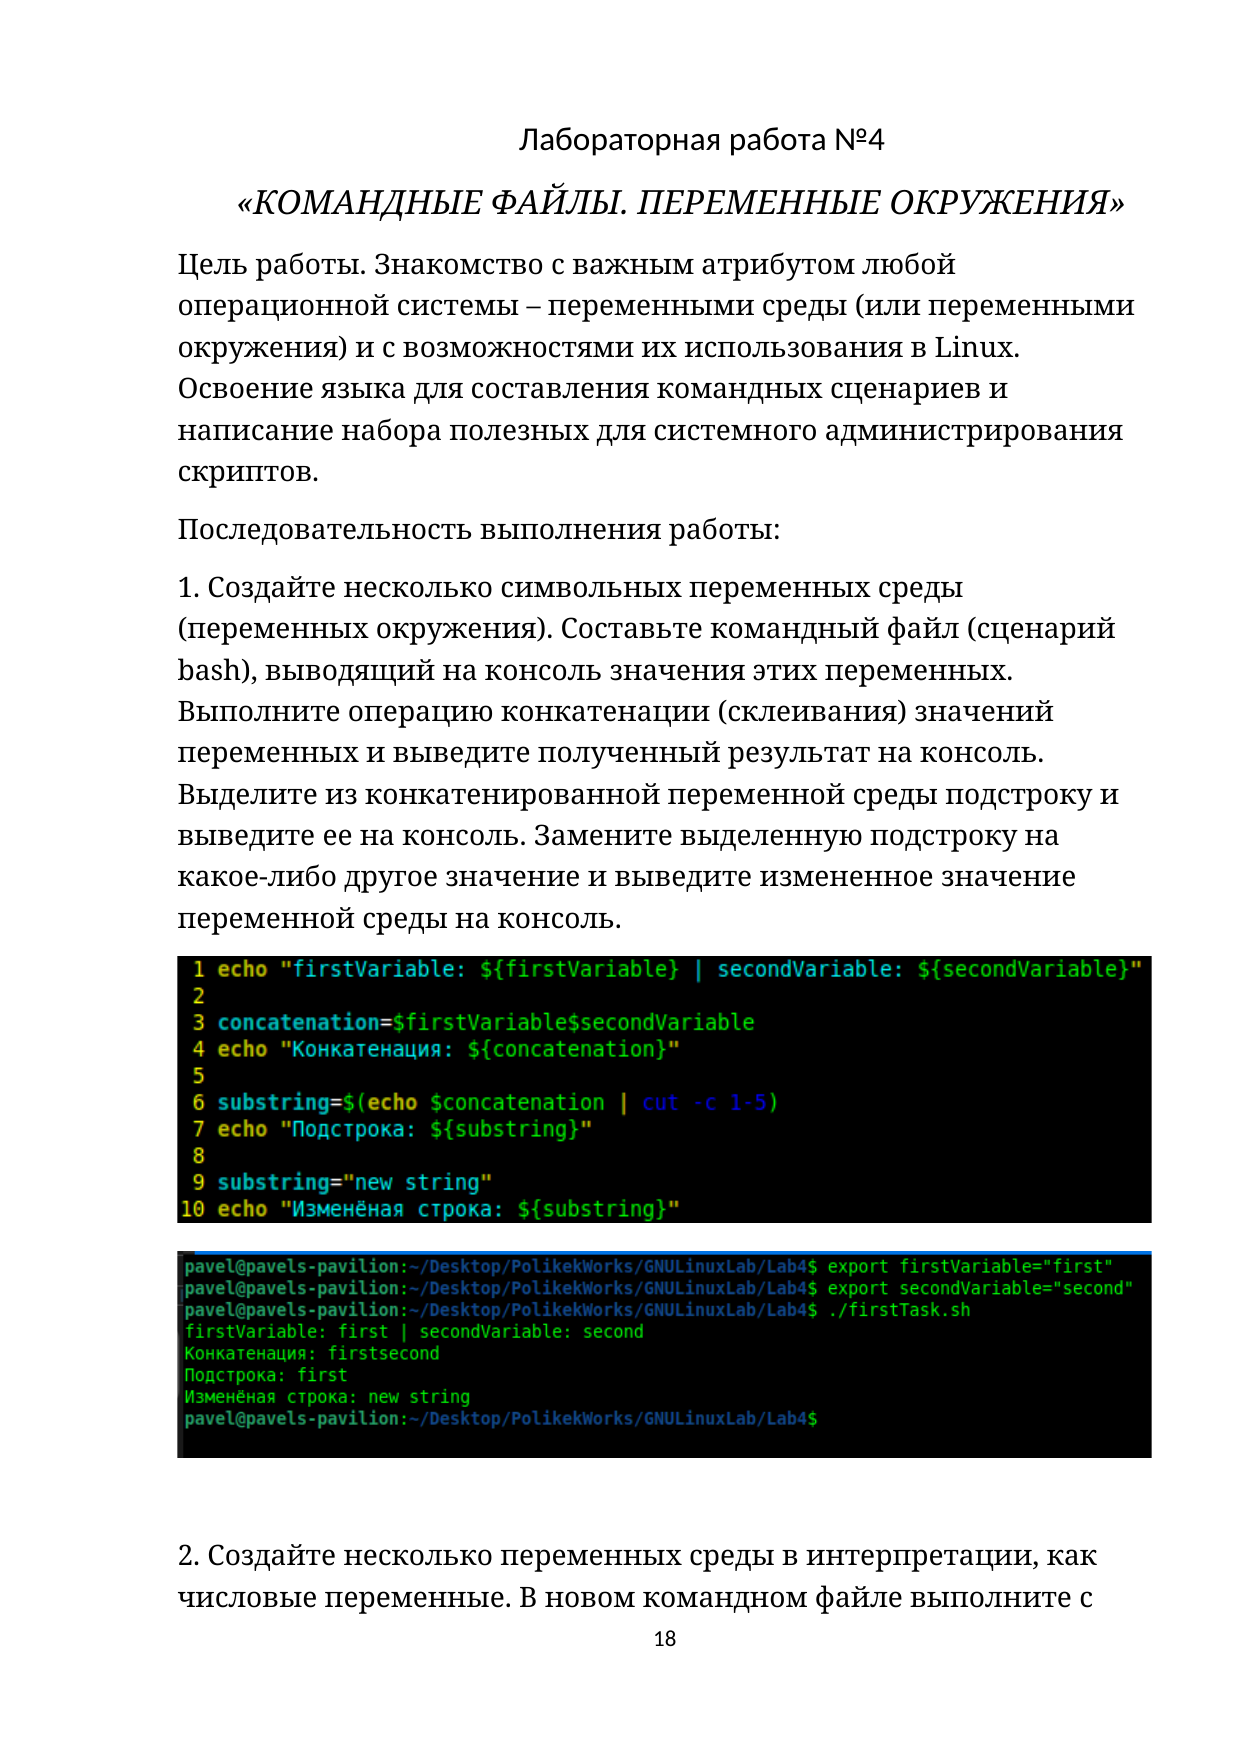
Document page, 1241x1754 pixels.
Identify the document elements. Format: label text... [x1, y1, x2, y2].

picture [177, 1251, 1152, 1458]
text Последовательность выполнения работы: [177, 509, 1152, 547]
list Лабораторная работа №4 [215, 118, 1152, 159]
text 2. Создайте несколько переменных среды в интерпретации, как числовые переменные. В новом командном файле выполните с [177, 1536, 1152, 1615]
text Цель работы. Знакомство с важным атрибутом любой операционной системы – переменными среды (или переменными окружения) и с возможностями их использования в Linux. Освоение языка для составления командных сценариев и написание набора полезных для системного администрирования скриптов. [177, 244, 1152, 489]
text 1. Создайте несколько символьных переменных среды (переменных окружения). Составьте командный файл (сценарий bash), выводящий на консоль значения этих переменных. Выполните операцию конкатенации (склеивания) значений переменных и выведите полученный результат на консоль. Выделите из конкатенированной переменной среды подстроку и выведите ее на консоль. Замените выделенную подстроку на какое-либо другое значение и выведите измененное значение переменной среды на консоль. [177, 567, 1152, 936]
picture [177, 956, 1152, 1223]
list «КОМАНДНЫЕ ФАЙЛЫ. ПЕРЕМЕННЫЕ ОКРУЖЕНИЯ» [215, 179, 1152, 224]
